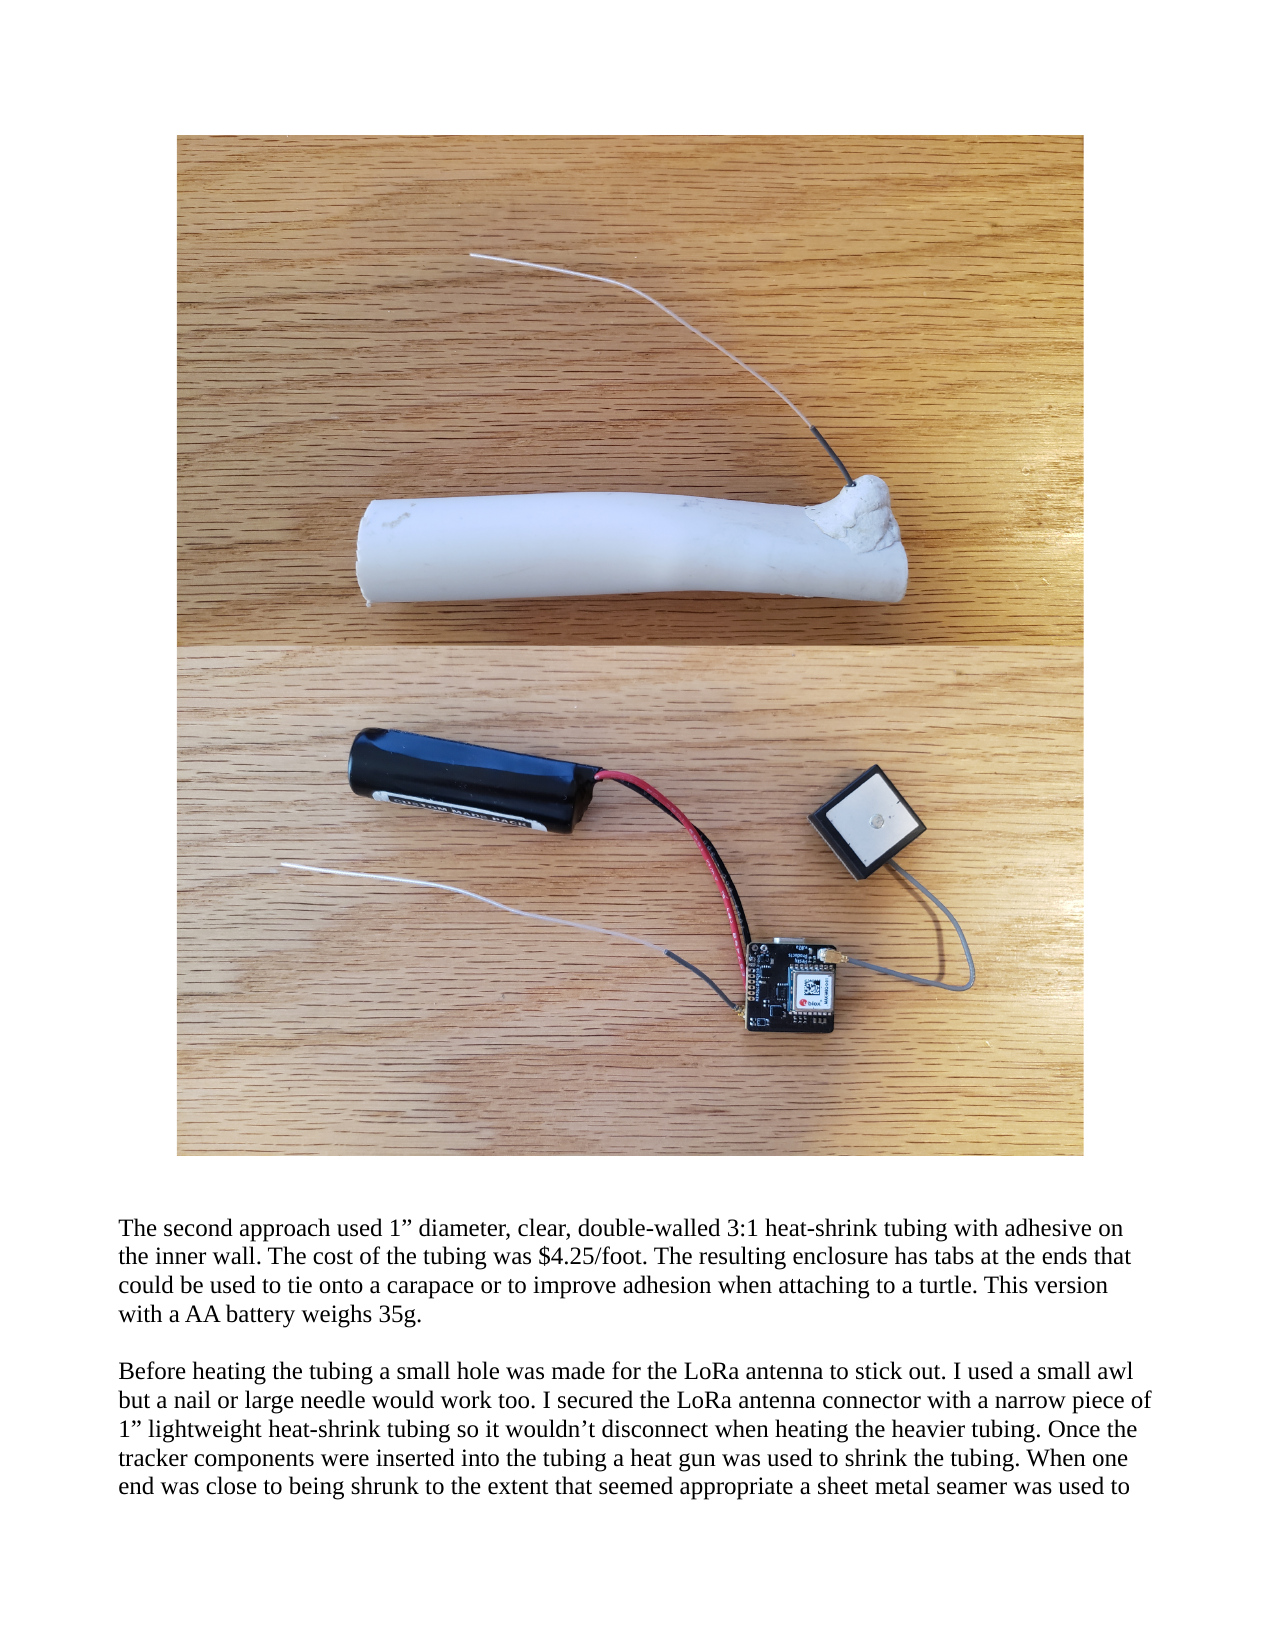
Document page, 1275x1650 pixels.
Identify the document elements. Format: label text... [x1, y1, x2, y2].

picture [176, 135, 1084, 1156]
text The second approach used 1” diameter, clear, double-walled 3:1 heat-shrink tubing with adhesive on the inner wall. The cost of the tubing was $4.25/foot. The resulting enclosure has tabs at the ends that could be used to tie onto a carapace or to improve adhesion when attaching to a turtle. This version with a AA battery weighs 35g. [118, 1213, 1157, 1328]
text Before heating the tubing a small hole was made for the LoRa antenna to stick out. I used a small awl but a nail or large needle would work too. I secured the LoRa antenna connector with a narrow piece of 1” lightweight heat-shrink tubing so it wouldn’t disconnect when heating the heavier tubing. Once the tracker components were inserted into the tubing a heat gun was used to shrink the tubing. When one end was close to being shrunk to the extent that seemed appropriate a sheet metal seamer was used to [118, 1356, 1157, 1500]
